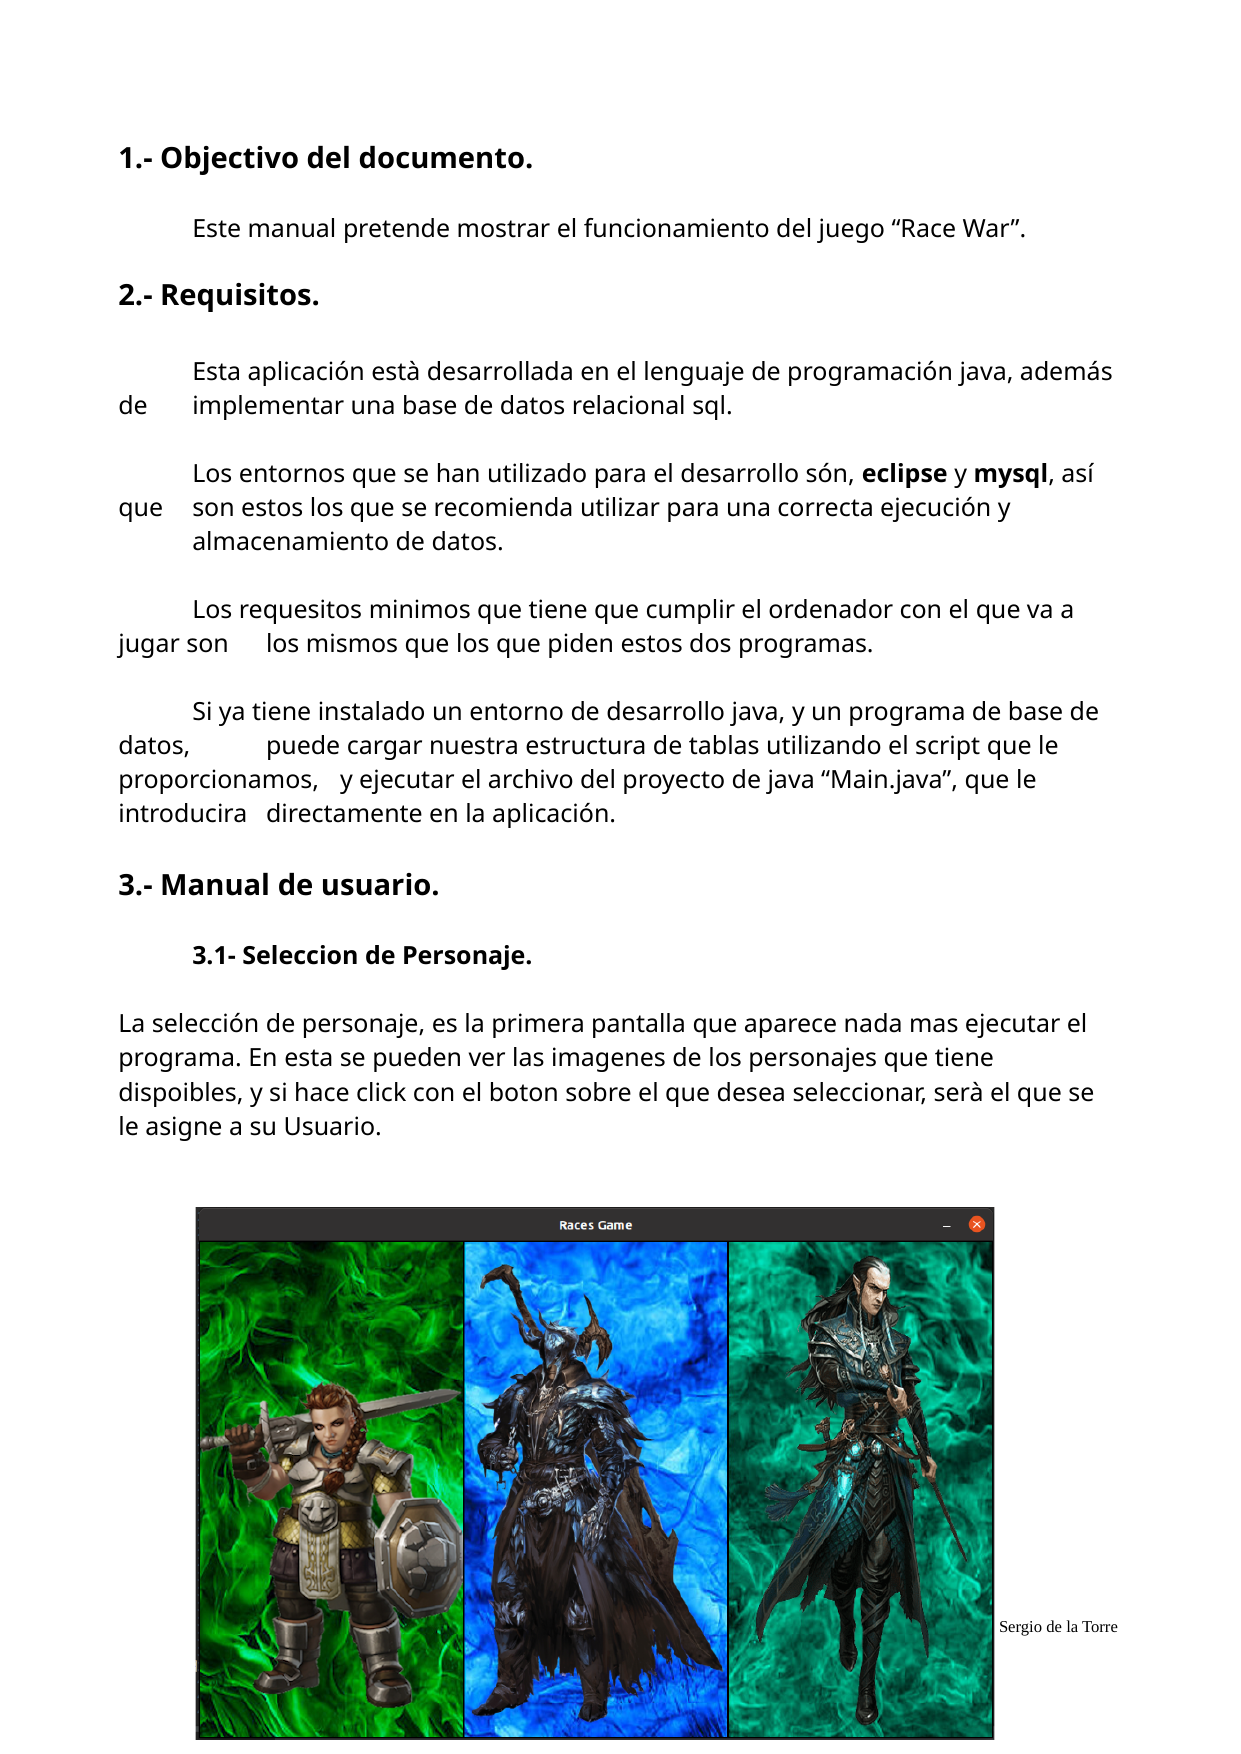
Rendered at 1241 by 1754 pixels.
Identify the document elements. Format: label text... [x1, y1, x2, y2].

text Los requesitos minimos que tiene que cumplir el ordenador con el que va a jugar son los mismos que los que piden estos dos programas. [118, 592, 1122, 660]
text 2.- Requisitos. [118, 274, 1122, 313]
text Si ya tiene instalado un entorno de desarrollo java, y un programa de base de datos, puede cargar nuestra estructura de tablas utilizando el script que le proporcionamos, y ejecutar el archivo del proyecto de java “Main.java”, que le introducira directamente en la aplicación. [118, 694, 1122, 830]
text 1.- Objectivo del documento. [118, 137, 1122, 177]
text Este manual pretende mostrar el funcionamiento del juego “Race War”. [118, 211, 1122, 245]
picture [195, 1207, 995, 1740]
text 3.- Manual de usuario. [118, 864, 1122, 904]
text Esta aplicación està desarrollada en el lenguaje de programación java, además de implementar una base de datos relacional sql. [118, 353, 1122, 421]
text La selección de personaje, es la primera pantalla que aparece nada mas ejecutar el programa. En esta se pueden ver las imagenes de los personajes que tiene dispoibles, y si hace click con el boton sobre el que desea seleccionar, serà el que se le asigne a su Usuario. [118, 1006, 1122, 1142]
text 3.1- Seleccion de Personaje. [118, 938, 1122, 972]
text Los entornos que se han utilizado para el desarrollo són, eclipse y mysql, así que son estos los que se recomienda utilizar para una correcta ejecución y almacenamiento de datos. [118, 455, 1122, 558]
